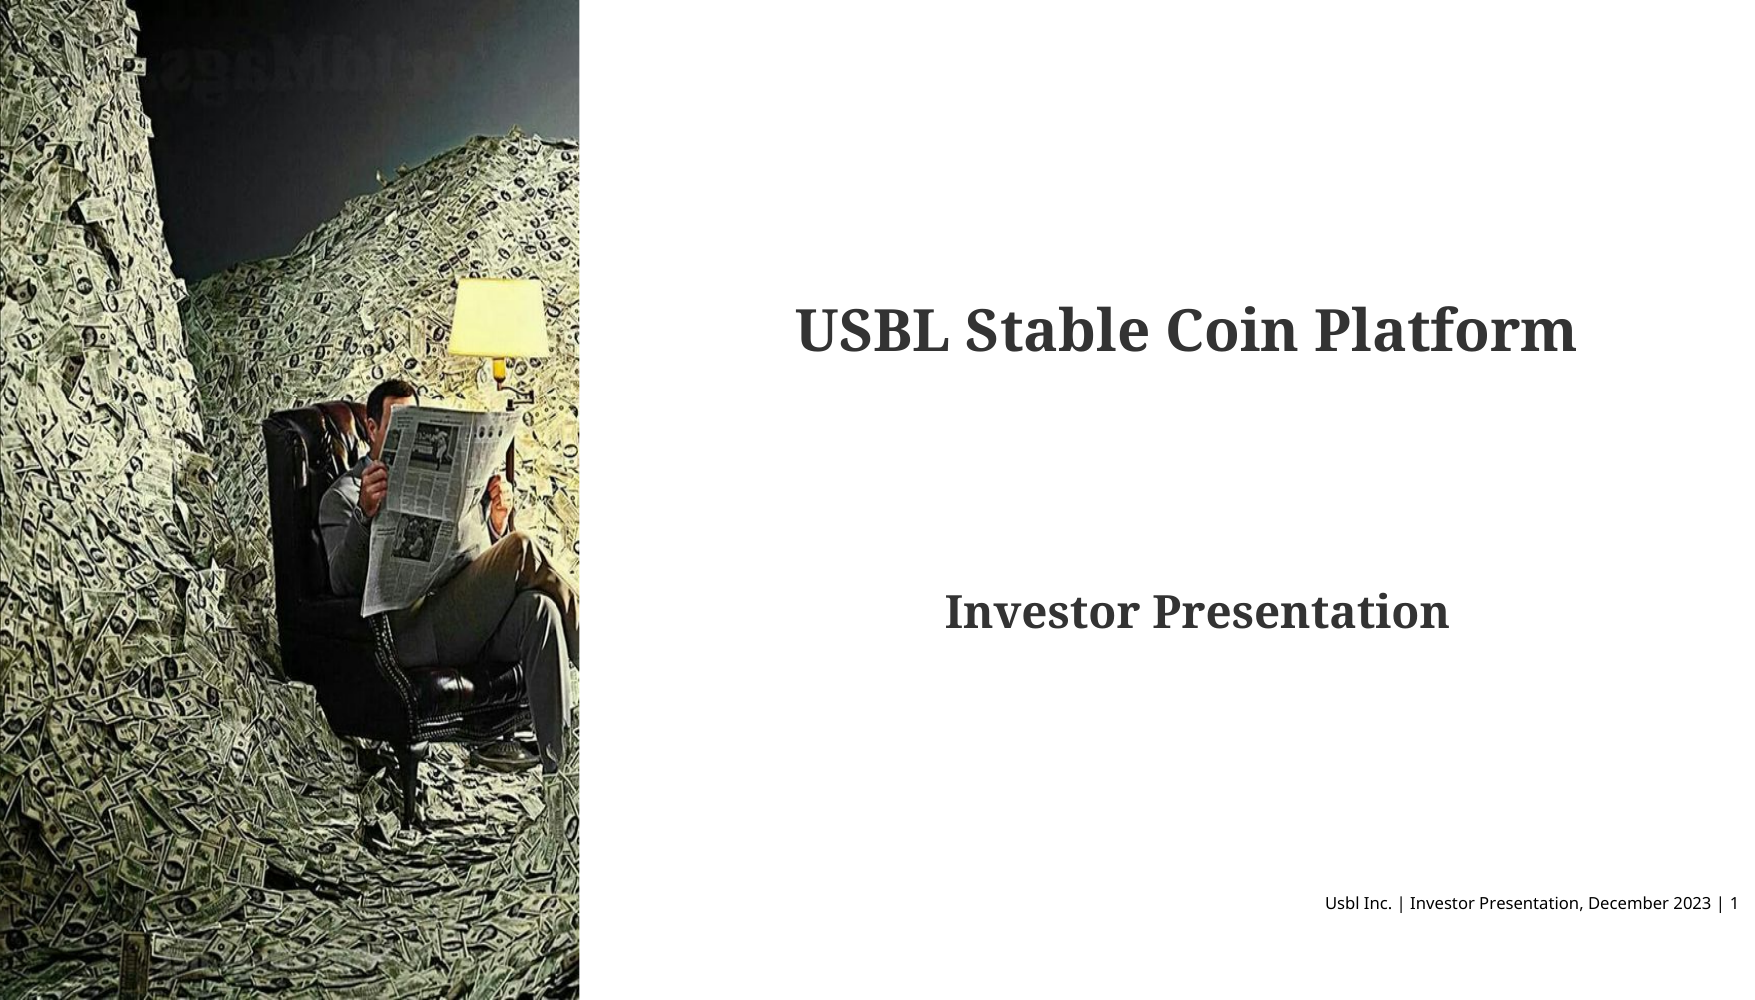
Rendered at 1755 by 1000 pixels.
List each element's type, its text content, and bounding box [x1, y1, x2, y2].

picture [0, 0, 580, 1000]
text USBL Stable Coin Platform [651, 289, 1739, 369]
text Investor Presentation [652, 566, 1739, 646]
